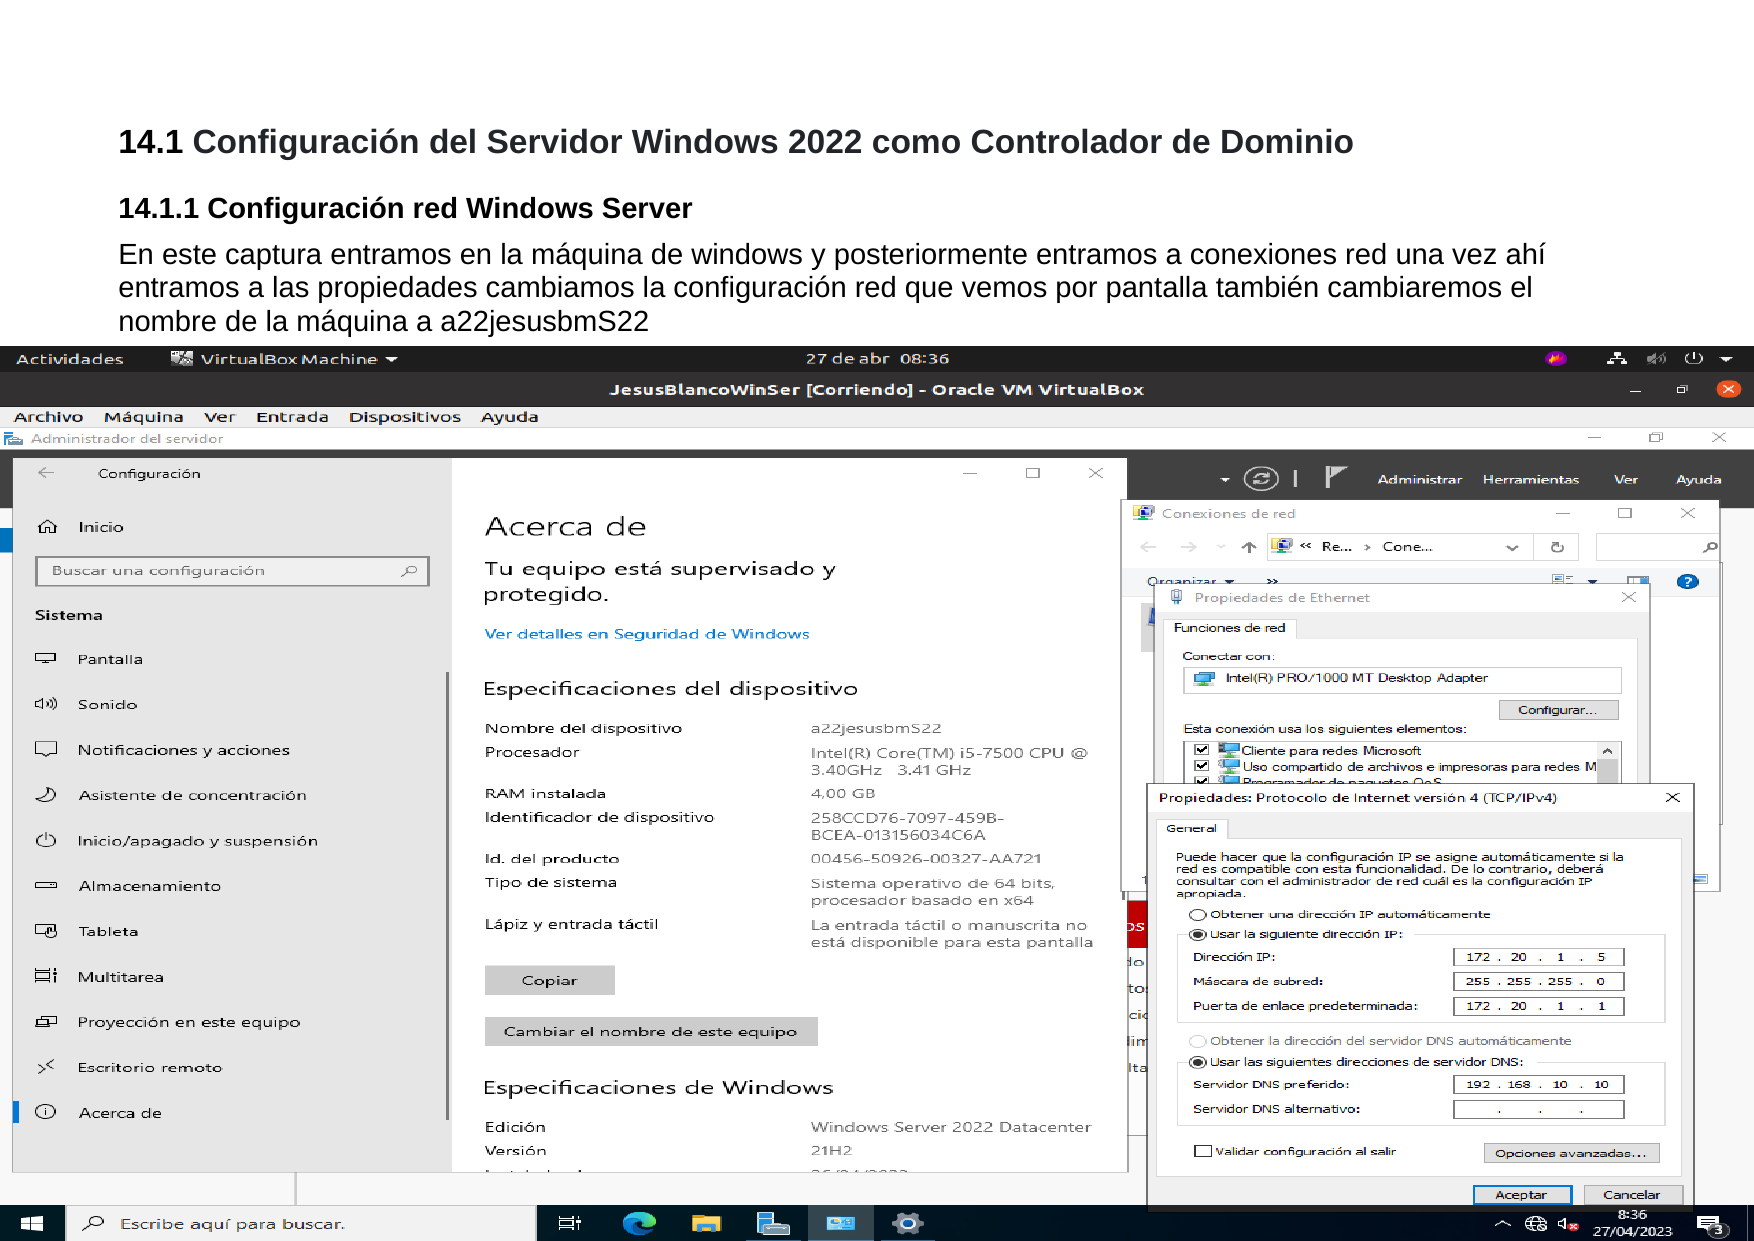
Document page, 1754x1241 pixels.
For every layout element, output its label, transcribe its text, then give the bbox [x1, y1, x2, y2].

picture [0, 346, 1754, 1241]
subtitle 14.1.1 Configuración red Windows Server [118, 191, 1636, 224]
subtitle 14.1 Configuración del Servidor Windows 2022 como Controlador de Dominio [118, 118, 1636, 164]
text En este captura entramos en la máquina de windows y posteriormente entramos a conexiones red una vez ahí entramos a las propiedades cambiamos la configuración red que vemos por pantalla también cambiaremos el nombre de la máquina a a22jesusbmS22 [118, 237, 1636, 338]
